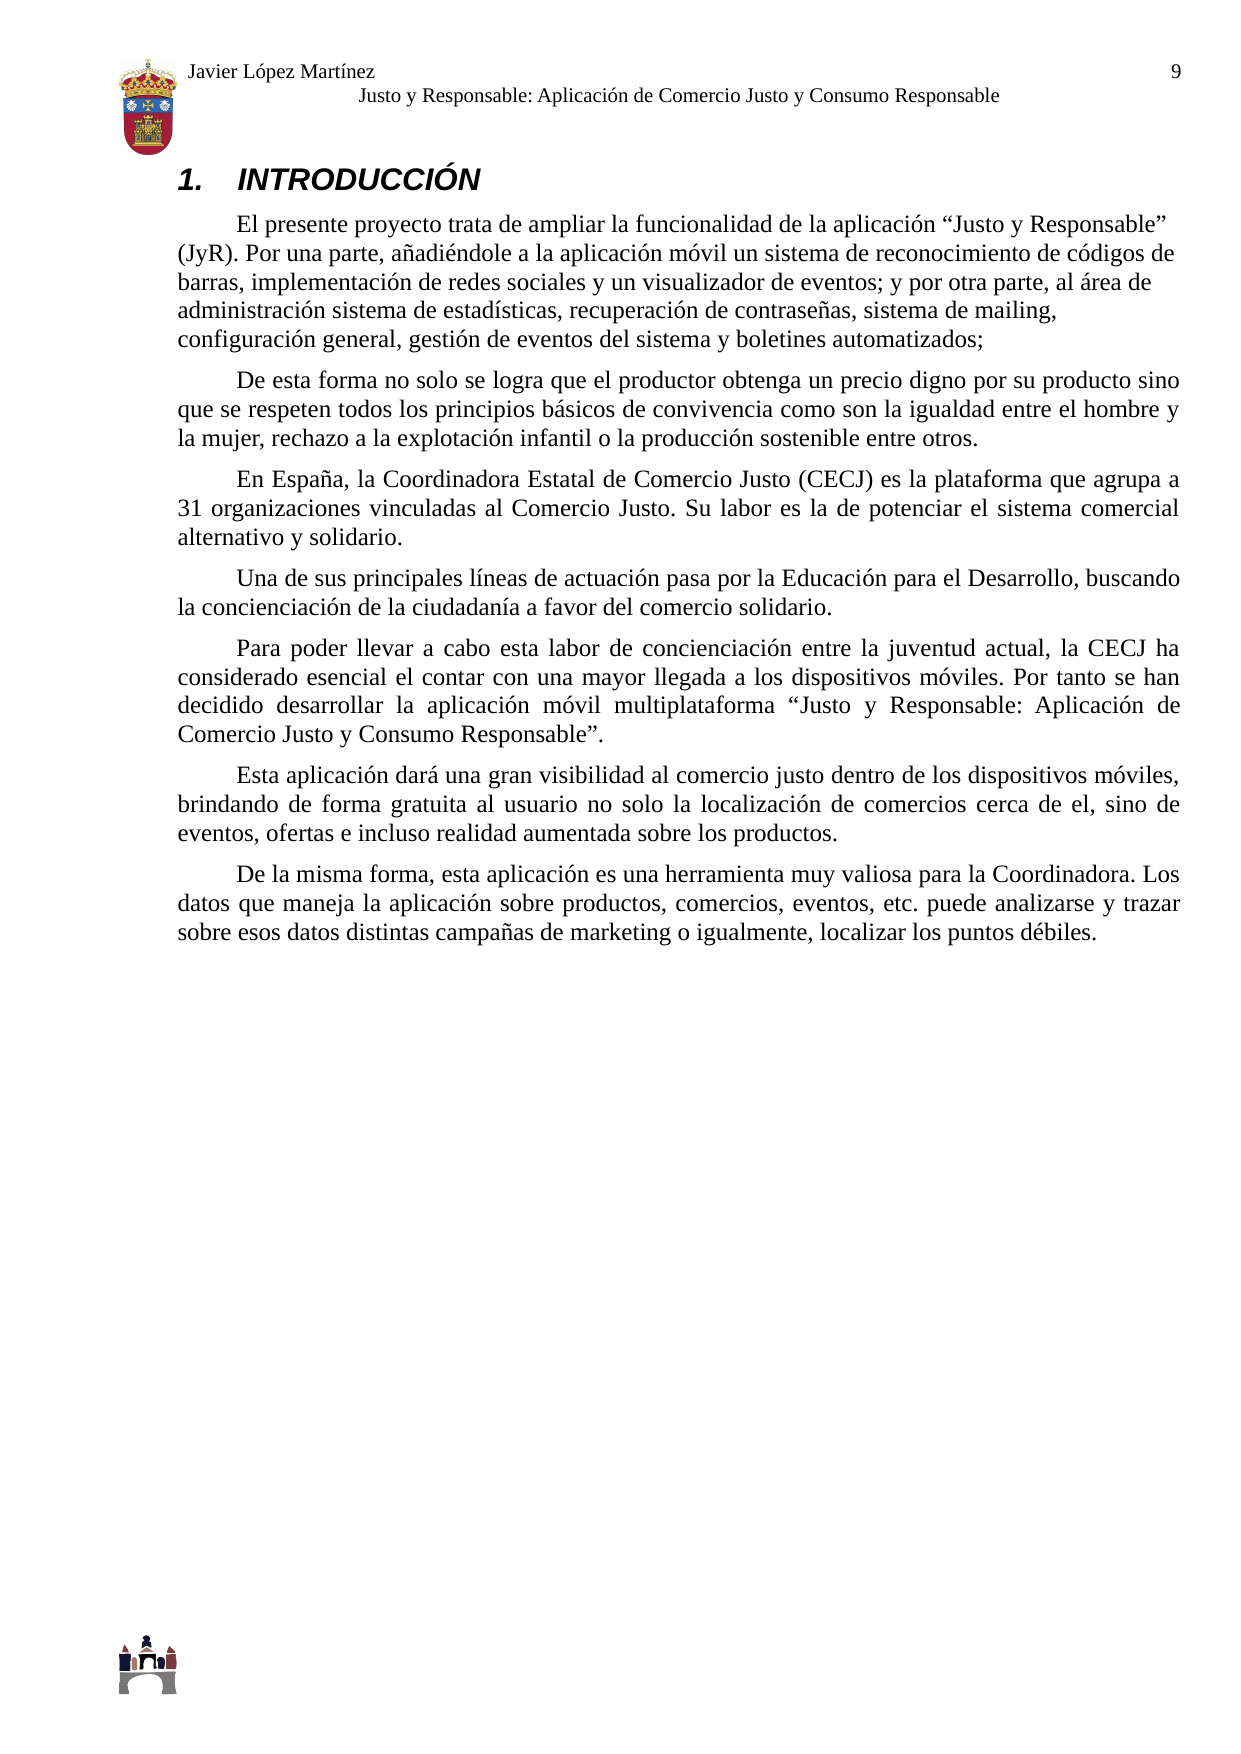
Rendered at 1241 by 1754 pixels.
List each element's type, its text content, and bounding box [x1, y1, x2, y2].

text El presente proyecto trata de ampliar la funcionalidad de la aplicación “Justo y Responsable” (JyR). Por una parte, añadiéndole a la aplicación móvil un sistema de reconocimiento de códigos de barras, implementación de redes sociales y un visualizador de eventos; y por otra parte, al área de administración sistema de estadísticas, recuperación de contraseñas, sistema de mailing, configuración general, gestión de eventos del sistema y boletines automatizados; [177, 209, 1181, 353]
picture [118, 1634, 178, 1695]
subtitle INTRODUCCIÓN [177, 161, 1181, 197]
text De la misma forma, esta aplicación es una herramienta muy valiosa para la Coordinadora. Los datos que maneja la aplicación sobre productos, comercios, eventos, etc. puede analizarse y trazar sobre esos datos distintas campañas de marketing o igualmente, localizar los puntos débiles. [177, 859, 1181, 945]
picture [118, 59, 178, 155]
text En España, la Coordinadora Estatal de Comercio Justo (CECJ) es la plataforma que agrupa a 31 organizaciones vinculadas al Comercio Justo. Su labor es la de potenciar el sistema comercial alternativo y solidario. [177, 464, 1181, 550]
text Una de sus principales líneas de actuación pasa por la Educación para el Desarrollo, buscando la concienciación de la ciudadanía a favor del comercio solidario. [177, 563, 1181, 620]
text Esta aplicación dará una gran visibilidad al comercio justo dentro de los dispositivos móviles, brindando de forma gratuita al usuario no solo la localización de comercios cerca de el, sino de eventos, ofertas e incluso realidad aumentada sobre los productos. [177, 760, 1181, 847]
text De esta forma no solo se logra que el productor obtenga un precio digno por su producto sino que se respeten todos los principios básicos de convivencia como son la igualdad entre el hombre y la mujer, rechazo a la explotación infantil o la producción sostenible entre otros. [177, 365, 1181, 452]
text Para poder llevar a cabo esta labor de concienciación entre la juventud actual, la CECJ ha considerado esencial el contar con una mayor llegada a los dispositivos móviles. Por tanto se han decidido desarrollar la aplicación móvil multiplataforma “Justo y Responsable: Aplicación de Comercio Justo y Consumo Responsable”. [177, 633, 1181, 748]
